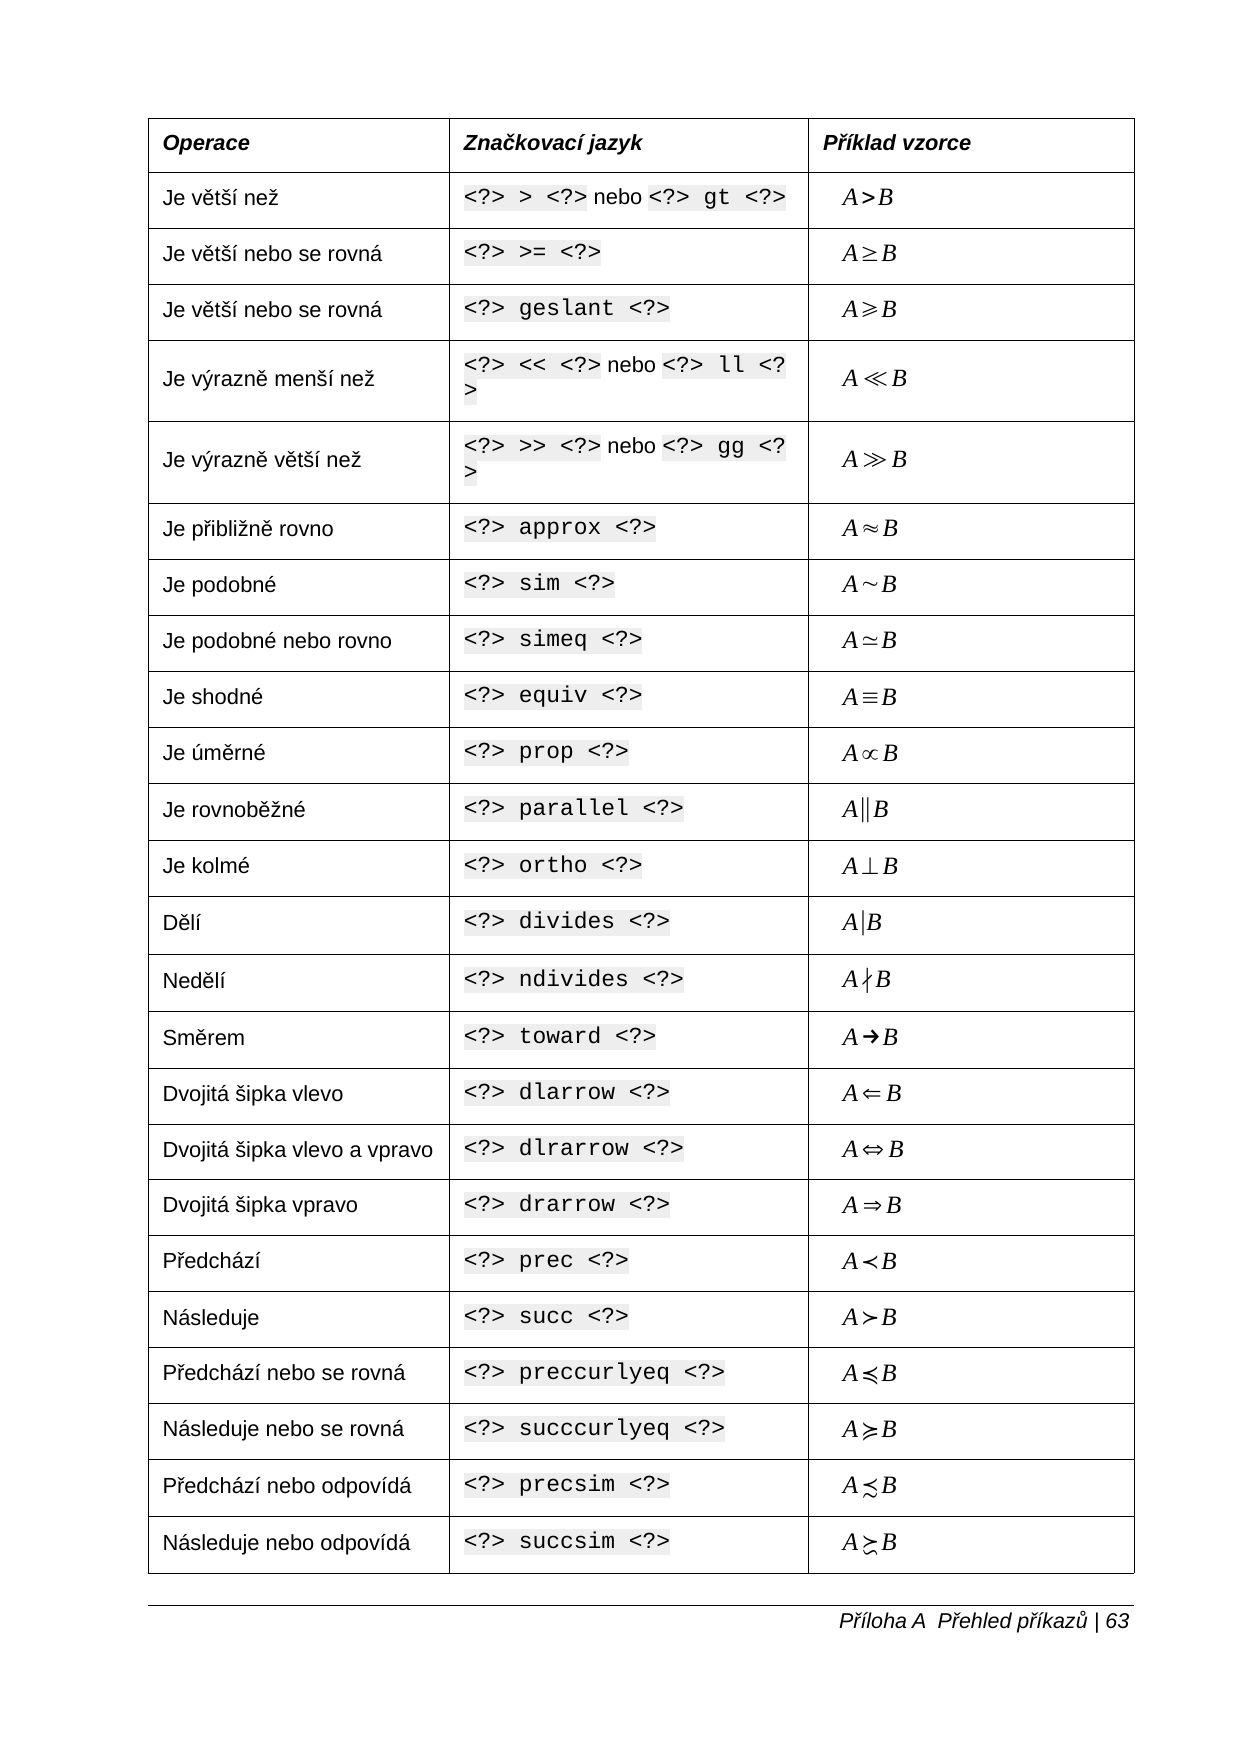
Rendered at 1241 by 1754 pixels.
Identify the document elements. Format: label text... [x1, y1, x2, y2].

table_cell <?> preccurlyeq <?> [450, 1348, 808, 1403]
table_cell [809, 784, 1134, 840]
table_cell Je větší nebo se rovná [149, 229, 449, 284]
table_cell [809, 173, 1134, 228]
table_cell [809, 728, 1134, 783]
table_cell [809, 1292, 1134, 1347]
table_cell Je úměrné [149, 728, 449, 783]
table_cell [809, 285, 1134, 339]
table_cell <?> dlarrow <?> [450, 1069, 808, 1123]
table_cell [809, 1404, 1134, 1459]
table_cell Je výrazně menší než [149, 341, 449, 421]
table_cell [809, 504, 1134, 559]
table_cell <?> simeq <?> [450, 616, 808, 671]
table_cell Směrem [149, 1012, 449, 1067]
table_cell [809, 897, 1134, 954]
table_header Operace [149, 119, 449, 172]
table_cell Následuje nebo odpovídá [149, 1517, 449, 1573]
table_cell <?> divides <?> [450, 897, 808, 954]
table_cell <?> succsim <?> [450, 1517, 808, 1573]
table_cell [809, 1069, 1134, 1123]
table_cell <?> prec <?> [450, 1236, 808, 1291]
table_cell <?> >> <?> nebo <?> gg <?> [450, 422, 808, 503]
table_cell <?> << <?> nebo <?> ll <?> [450, 341, 808, 421]
table_cell Nedělí [149, 955, 449, 1011]
table_cell Dvojitá šipka vpravo [149, 1180, 449, 1235]
table_cell <?> > <?> nebo <?> gt <?> [450, 173, 808, 228]
table_cell <?> prop <?> [450, 728, 808, 783]
table_cell <?> ortho <?> [450, 841, 808, 896]
table_cell <?> parallel <?> [450, 784, 808, 840]
table_cell Je kolmé [149, 841, 449, 896]
table_cell [809, 1125, 1134, 1179]
table_cell Dvojitá šipka vlevo a vpravo [149, 1125, 449, 1179]
table_cell [809, 672, 1134, 727]
table_cell Předchází nebo se rovná [149, 1348, 449, 1403]
table_cell <?> drarrow <?> [450, 1180, 808, 1235]
table_cell Následuje nebo se rovná [149, 1404, 449, 1459]
table_cell Dvojitá šipka vlevo [149, 1069, 449, 1123]
table_cell [809, 616, 1134, 671]
table_cell <?> geslant <?> [450, 285, 808, 339]
table_cell <?> approx <?> [450, 504, 808, 559]
table_cell <?> >= <?> [450, 229, 808, 284]
table_cell <?> equiv <?> [450, 672, 808, 727]
table_cell [809, 1460, 1134, 1516]
table_cell <?> succcurlyeq <?> [450, 1404, 808, 1459]
table_cell [809, 841, 1134, 896]
table_cell <?> ndivides <?> [450, 955, 808, 1011]
table_cell Předchází [149, 1236, 449, 1291]
table_cell <?> precsim <?> [450, 1460, 808, 1516]
table_header Příklad vzorce [809, 119, 1134, 172]
table_cell Předchází nebo odpovídá [149, 1460, 449, 1516]
table_cell [809, 955, 1134, 1011]
table_cell [809, 422, 1134, 503]
table_cell [809, 1348, 1134, 1403]
table_cell Je podobné nebo rovno [149, 616, 449, 671]
table_cell Je podobné [149, 560, 449, 615]
table_cell <?> sim <?> [450, 560, 808, 615]
table_cell <?> succ <?> [450, 1292, 808, 1347]
table_cell Je přibližně rovno [149, 504, 449, 559]
table_cell [809, 560, 1134, 615]
table_cell Je shodné [149, 672, 449, 727]
table_cell [809, 341, 1134, 421]
table_cell Je větší nebo se rovná [149, 285, 449, 339]
table_header Značkovací jazyk [450, 119, 808, 172]
table_cell [809, 229, 1134, 284]
table_cell [809, 1517, 1134, 1573]
table_cell <?> toward <?> [450, 1012, 808, 1067]
table_cell Následuje [149, 1292, 449, 1347]
table_cell Je větší než [149, 173, 449, 228]
table_cell Je výrazně větší než [149, 422, 449, 503]
table_cell [809, 1012, 1134, 1067]
table_cell [809, 1180, 1134, 1235]
table_cell <?> dlrarrow <?> [450, 1125, 808, 1179]
table_cell Dělí [149, 897, 449, 954]
table_cell [809, 1236, 1134, 1291]
table_cell Je rovnoběžné [149, 784, 449, 840]
